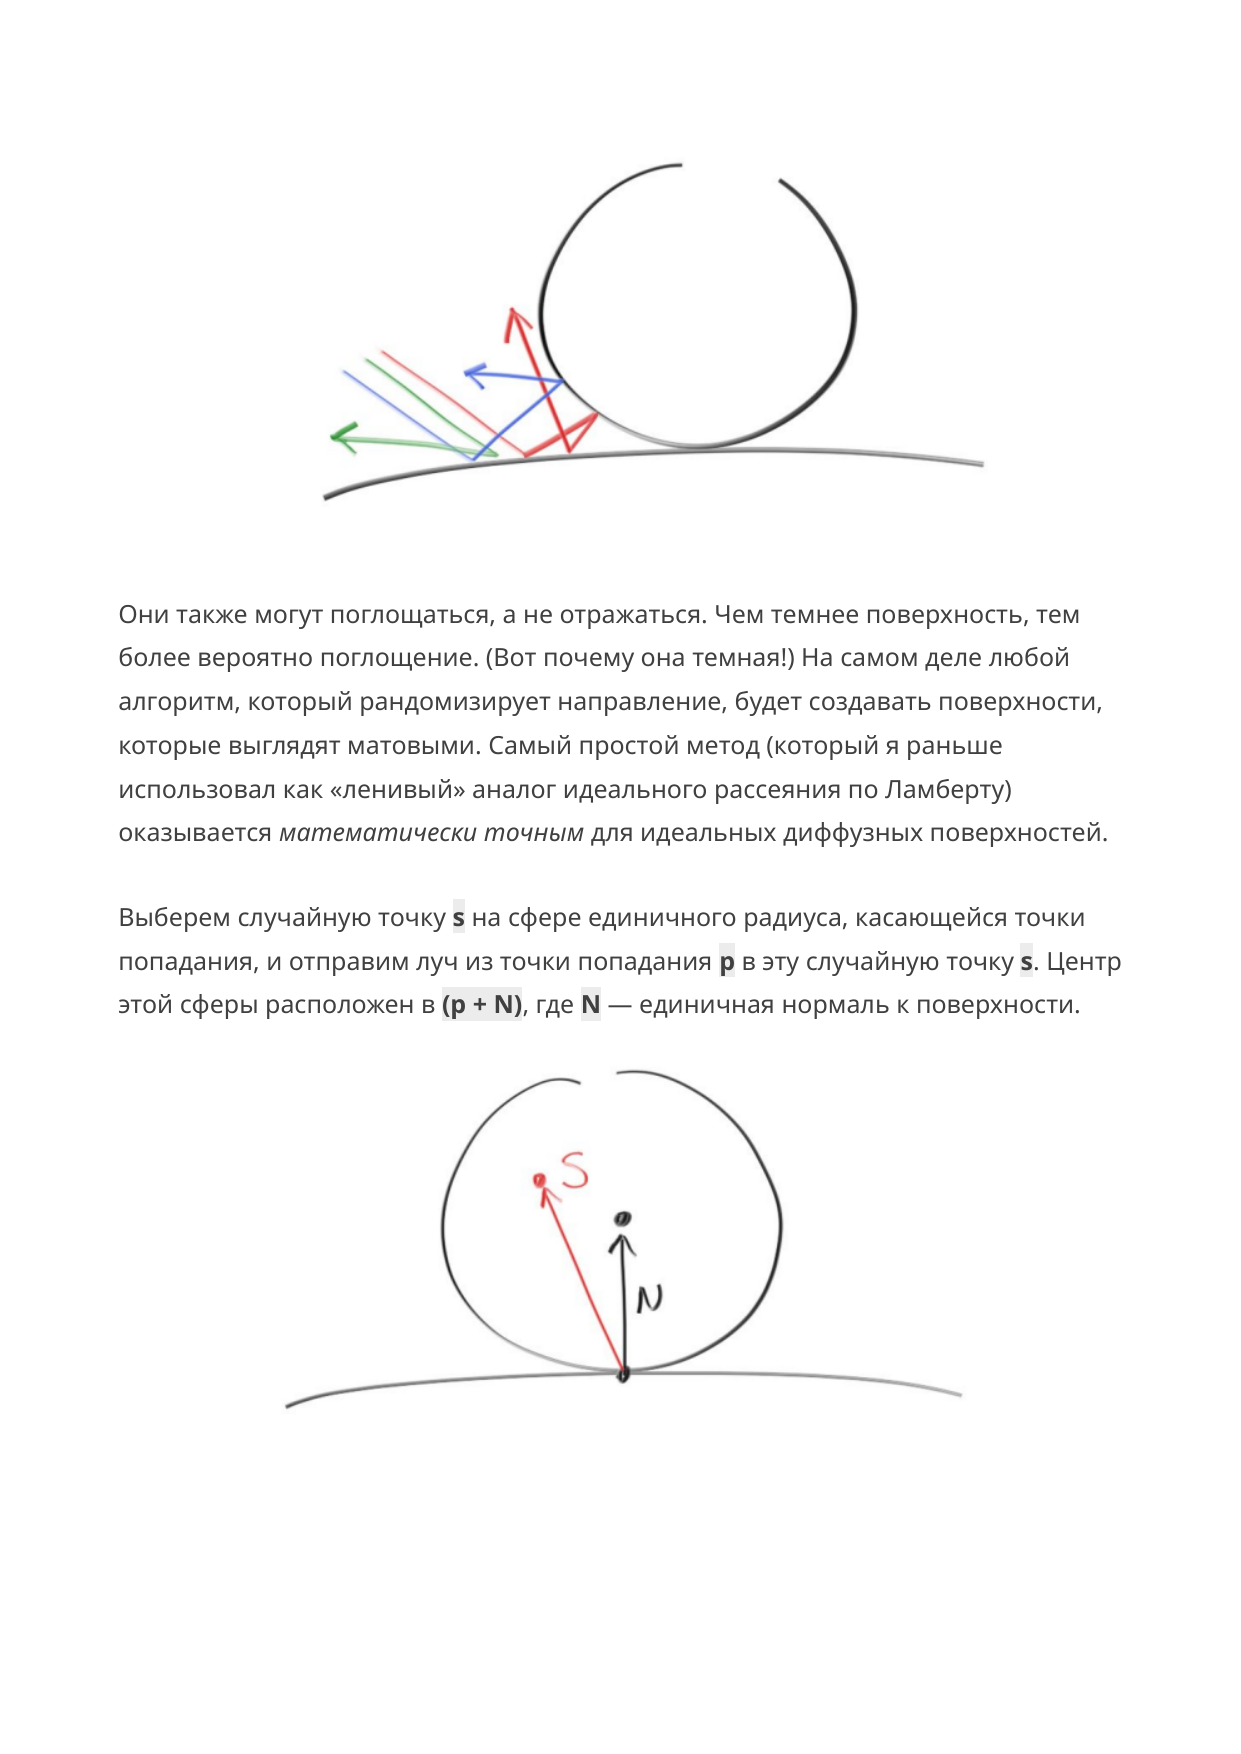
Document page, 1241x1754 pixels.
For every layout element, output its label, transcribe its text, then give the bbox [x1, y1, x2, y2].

text Выберем случайную точку s на сфере единичного радиуса, касающейся точки попадания, и отправим луч из точки попадания p в эту случайную точку s. Центр этой сферы расположен в (p + N), где N — единичная нормаль к поверхности. [118, 890, 1122, 1021]
picture [225, 118, 1015, 512]
picture [225, 1041, 1015, 1435]
text Они также могут поглощаться, а не отражаться. Чем темнее поверхность, тем более вероятно поглощение. (Вот почему она темная!) На самом деле любой алгоритм, который рандомизирует направление, будет создавать поверхности, которые выглядят матовыми. Самый простой метод (который я раньше использовал как «ленивый» аналог идеального рассеяния по Ламберту) оказывается математически точным для идеальных диффузных поверхностей. [118, 587, 1122, 849]
